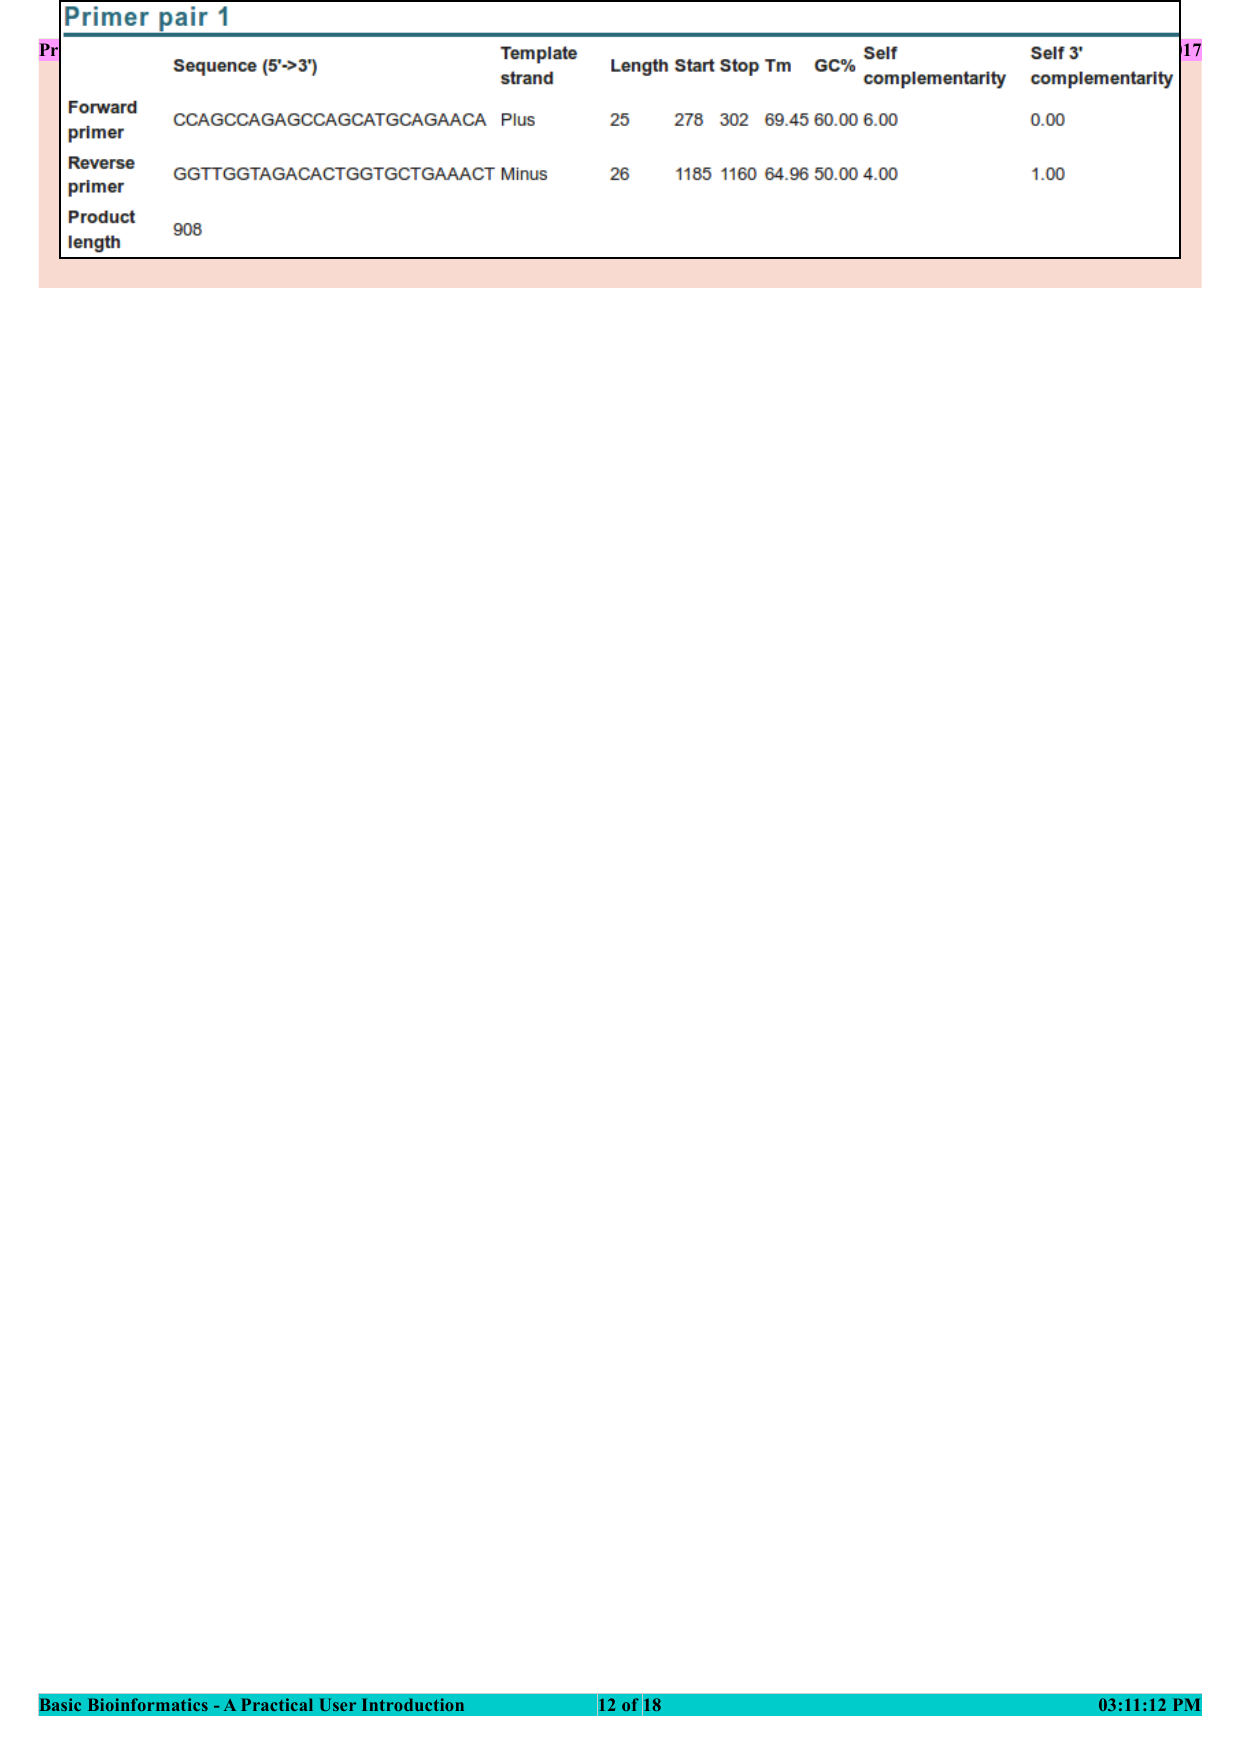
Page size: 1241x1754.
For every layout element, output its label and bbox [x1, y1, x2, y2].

picture [61, 2, 1179, 257]
